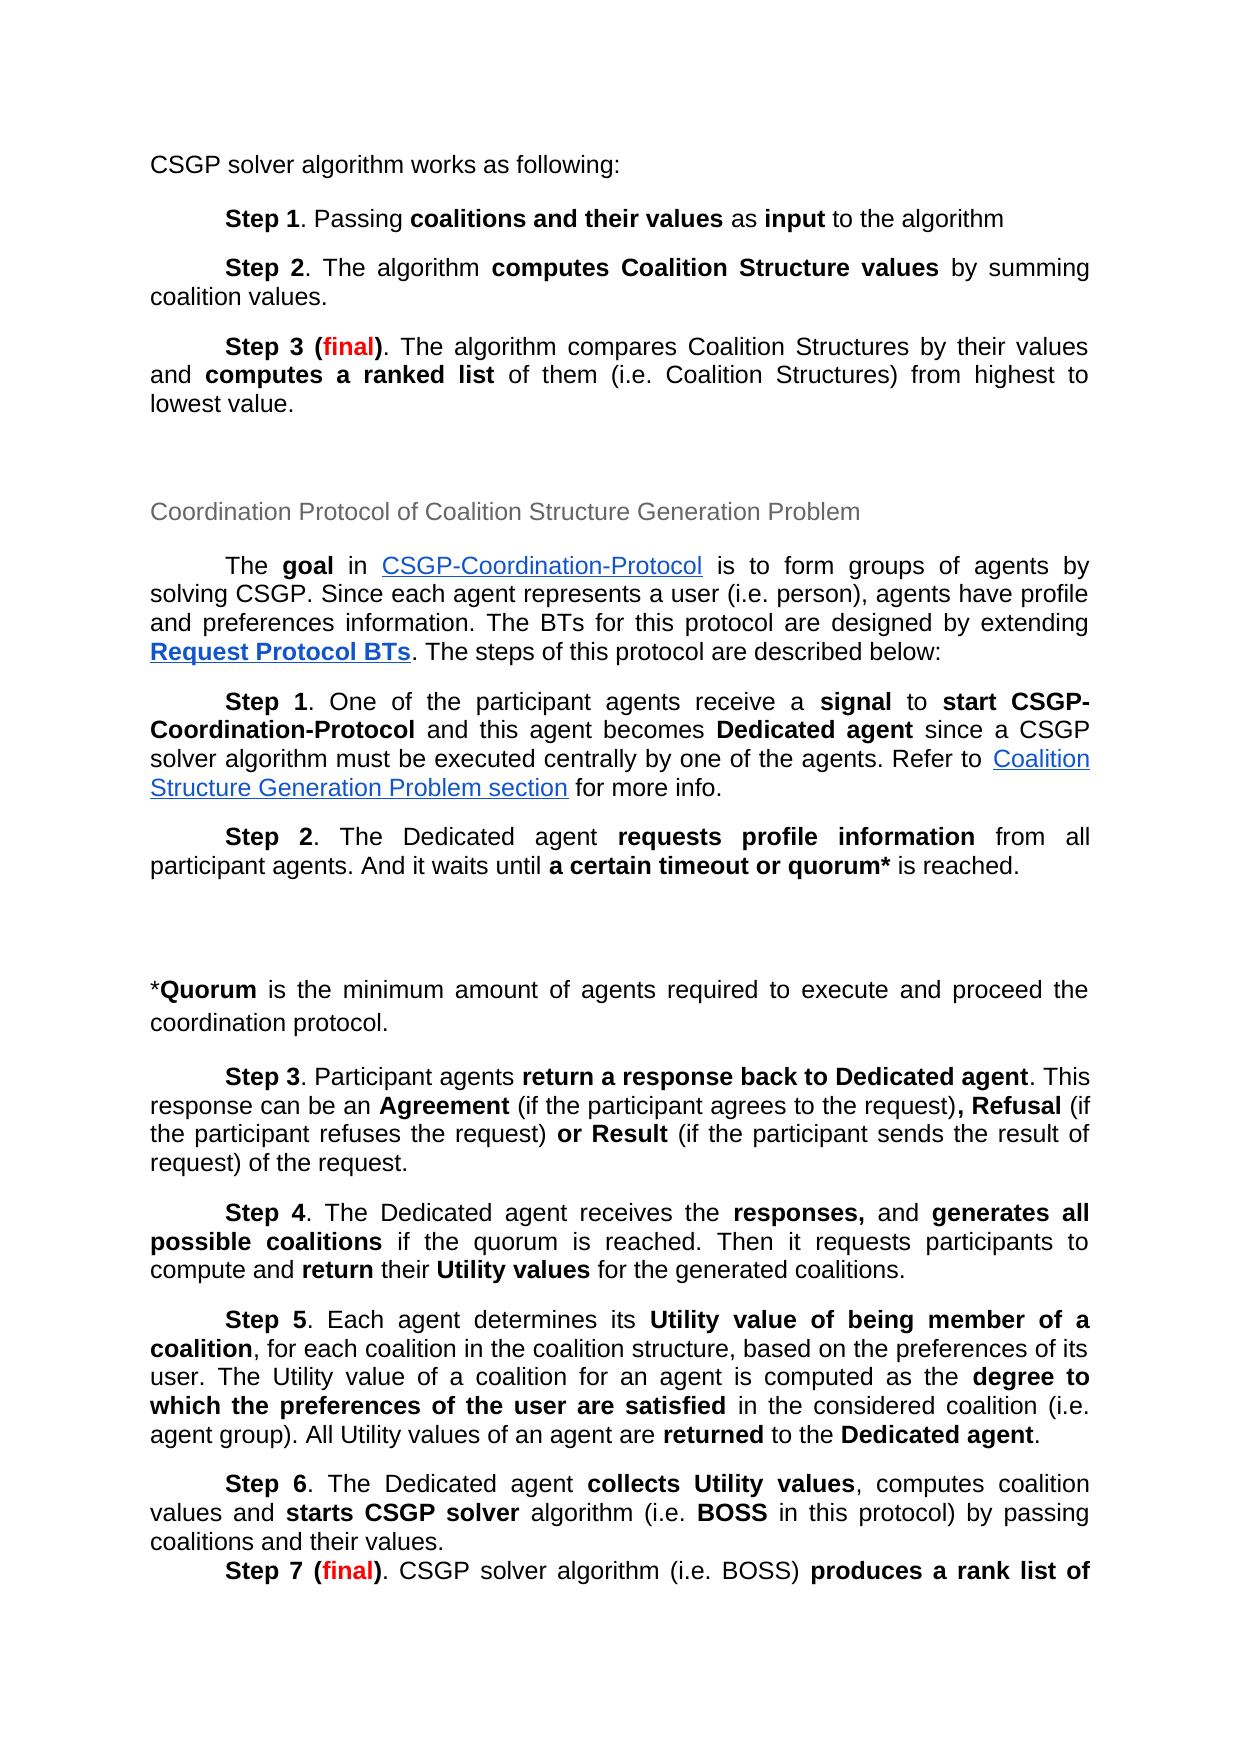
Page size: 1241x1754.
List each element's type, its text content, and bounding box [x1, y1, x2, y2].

text Step 4. The Dedicated agent receives the responses, and generates all possible coalitions if the quorum is reached. Then it requests participants to compute and return their Utility values for the generated coalitions. [150, 1198, 1090, 1284]
text Step 2. The algorithm computes Coalition Structure values by summing coalition values. [150, 253, 1090, 311]
text Step 3. Participant agents return a response back to Dedicated agent. This response can be an Agreement (if the participant agrees to the request), Refusal (if the participant refuses the request) or Result (if the participant sends the result of request) of the request. [150, 1062, 1090, 1177]
text *Quorum is the minimum amount of agents required to execute and proceed the coordination protocol. [150, 975, 1090, 1037]
text The goal in CSGP-Coordination-Protocol is to form groups of agents by solving CSGP. Since each agent represents a user (i.e. person), agents have profile and preferences information. The BTs for this protocol are designed by extending Request Protocol BTs. The steps of this protocol are described below: [150, 551, 1090, 666]
text Step 1. Passing coalitions and their values as input to the algorithm [150, 204, 1090, 233]
text Step 7 (final). CSGP solver algorithm (i.e. BOSS) produces a rank list of [150, 1556, 1090, 1584]
text Step 5. Each agent determines its Utility value of being member of a coalition, for each coalition in the coalition structure, based on the preferences of its user. The Utility value of a coalition for an agent is computed as the degree to which the preferences of the user are satisfied in the considered coalition (i.e. agent group). All Utility values of an agent are returned to the Dedicated agent. [150, 1305, 1090, 1448]
text Step 6. The Dedicated agent collects Utility values, computes coalition values and starts CSGP solver algorithm (i.e. BOSS in this protocol) by passing coalitions and their values. [150, 1469, 1090, 1556]
text Step 2. The Dedicated agent requests profile information from all participant agents. And it waits until a certain timeout or quorum* is reached. [150, 822, 1090, 880]
subtitle Coordination Protocol of Coalition Structure Generation Problem [150, 497, 1090, 526]
text CSGP solver algorithm works as following: [150, 150, 1090, 179]
text Step 3 (final). The algorithm compares Coalition Structures by their values and computes a ranked list of them (i.e. Coalition Structures) from highest to lowest value. [150, 332, 1090, 418]
text Step 1. One of the participant agents receive a signal to start CSGP-Coordination-Protocol and this agent becomes Dedicated agent since a CSGP solver algorithm must be executed centrally by one of the agents. Refer to Coalition Structure Generation Problem section for more info. [150, 686, 1090, 801]
